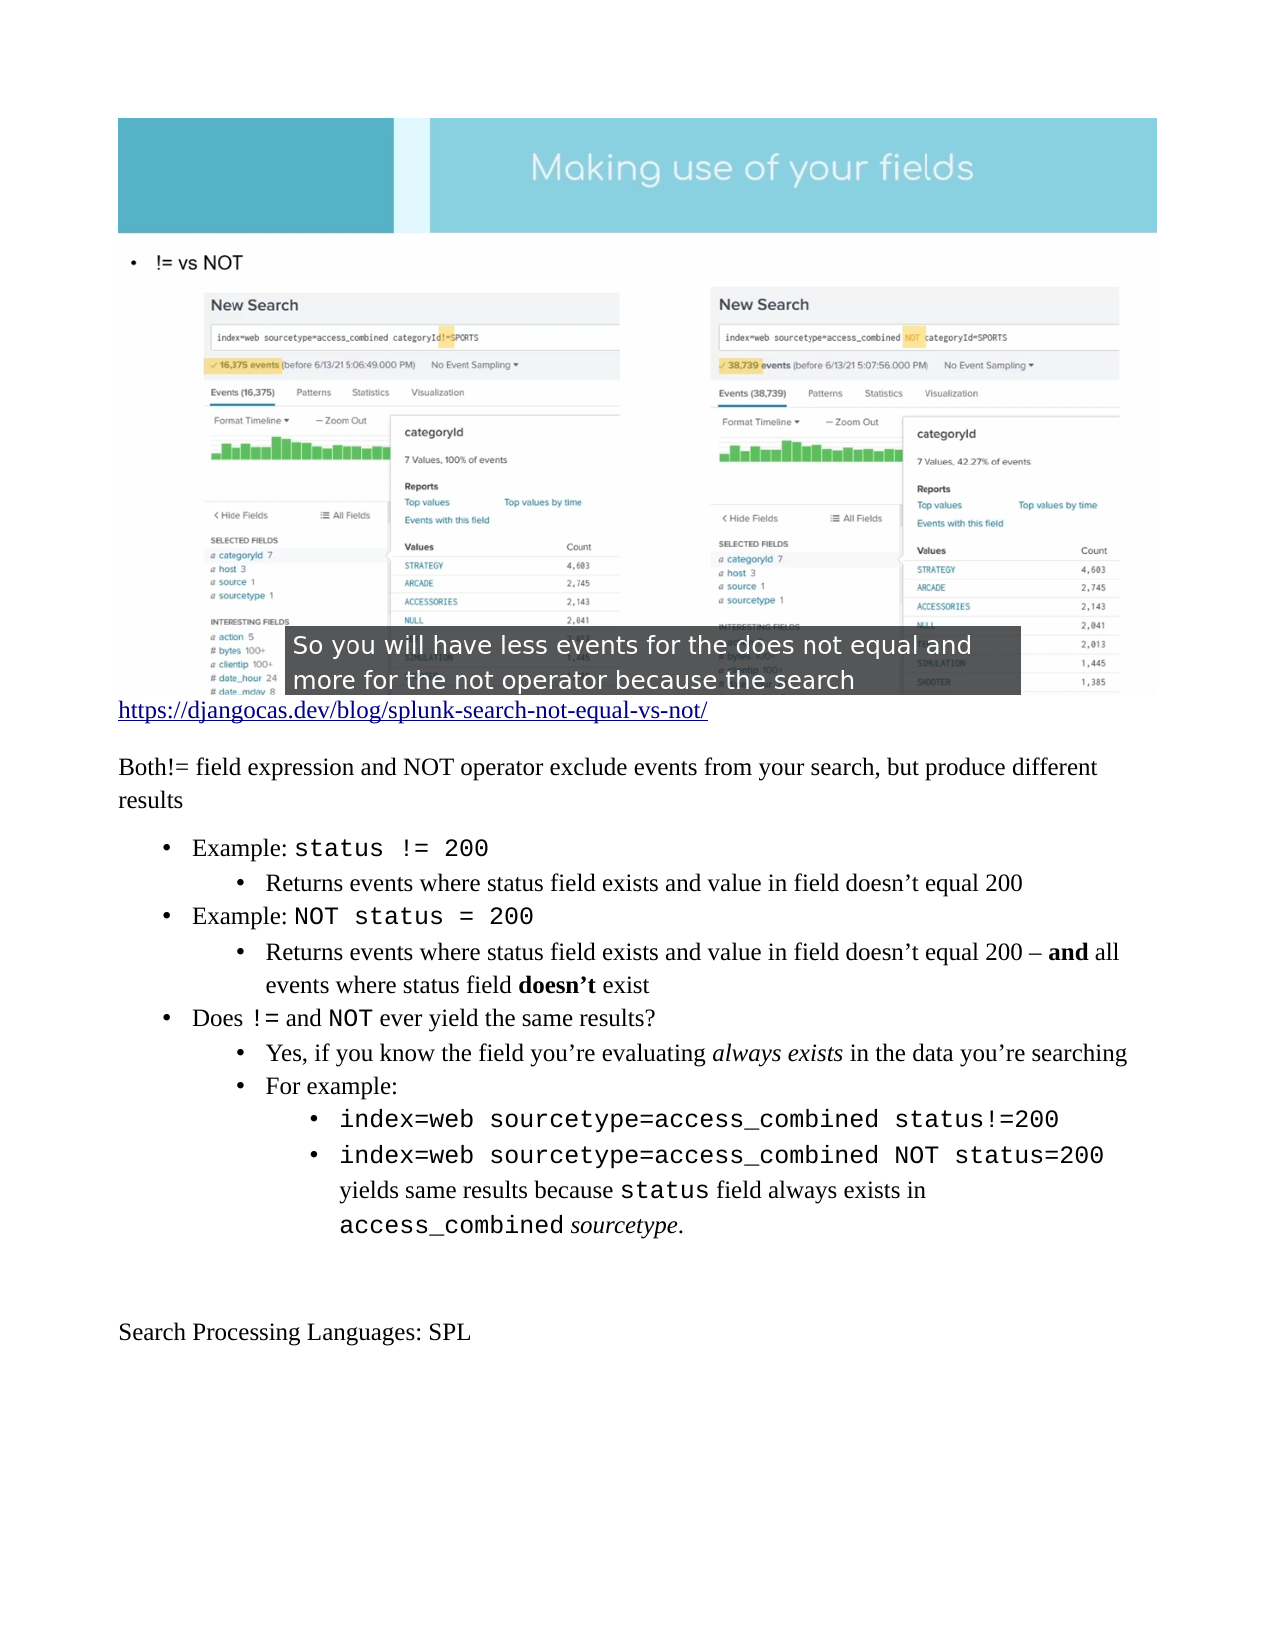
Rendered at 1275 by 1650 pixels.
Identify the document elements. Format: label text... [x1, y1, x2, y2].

list Yes, if you know the field you’re evaluating always exists in the data you’re searching [236, 1038, 1157, 1067]
list Returns events where status field exists and value in field doesn’t equal 200 – and all events where status field doesn’t exist [236, 937, 1157, 999]
list Returns events where status field exists and value in field doesn’t equal 200 [236, 868, 1157, 897]
list Example: NOT status = 200 [162, 901, 1157, 932]
list Example: status != 200 [162, 833, 1157, 864]
text Search Processing Languages: SPL [118, 1317, 1157, 1346]
list For example: [236, 1071, 1157, 1100]
text Both!= field expression and NOT operator exclude events from your search, but produce different results [118, 752, 1157, 814]
list index=web sourcetype=access_combined NOT status=200 yields same results because status field always exists in access_combined sourcetype. [309, 1140, 1157, 1241]
list Does != and NOT ever yield the same results? [162, 1003, 1157, 1034]
picture [118, 118, 1157, 695]
text https://djangocas.dev/blog/splunk-search-not-equal-vs-not/ [118, 695, 1157, 724]
list index=web sourcetype=access_combined status!=200 [309, 1104, 1157, 1135]
